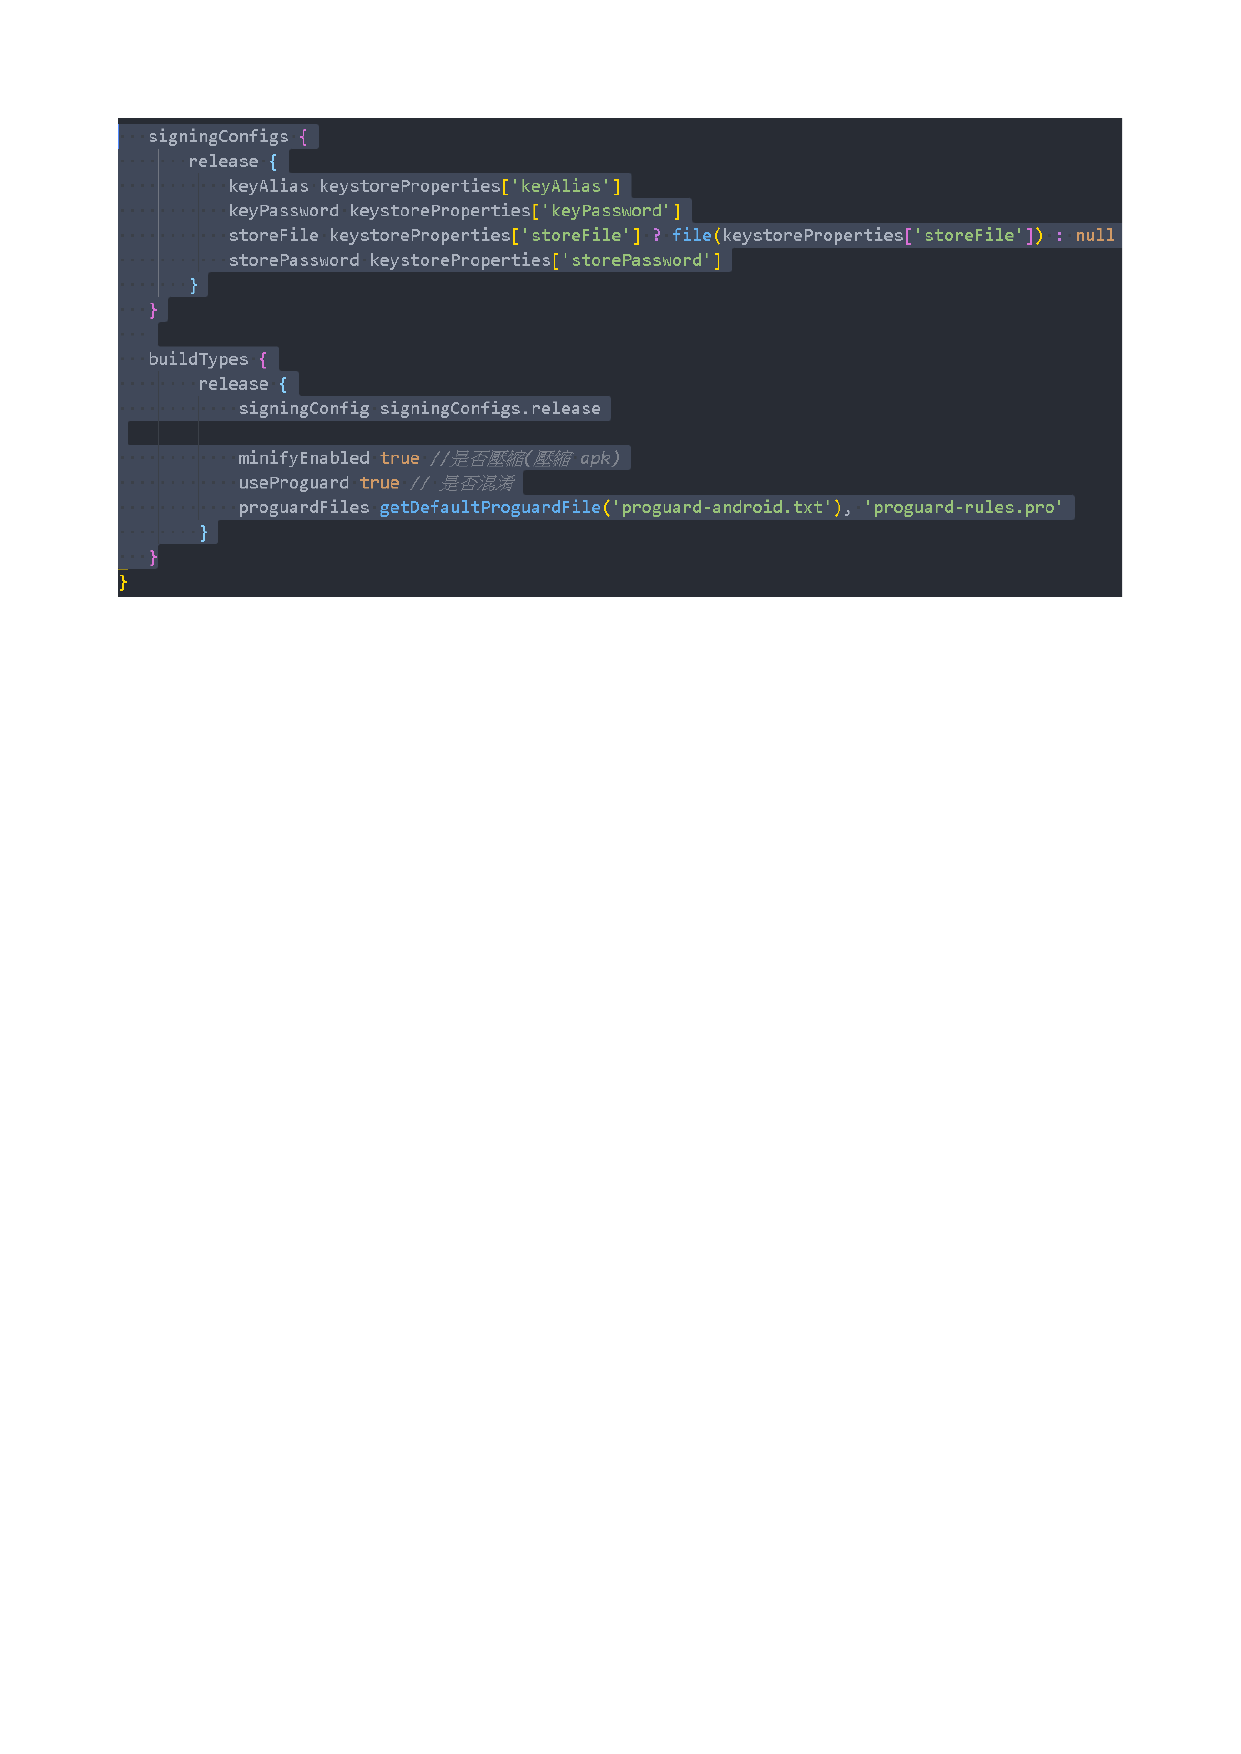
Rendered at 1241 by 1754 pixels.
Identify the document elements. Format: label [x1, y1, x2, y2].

picture [118, 118, 1123, 597]
